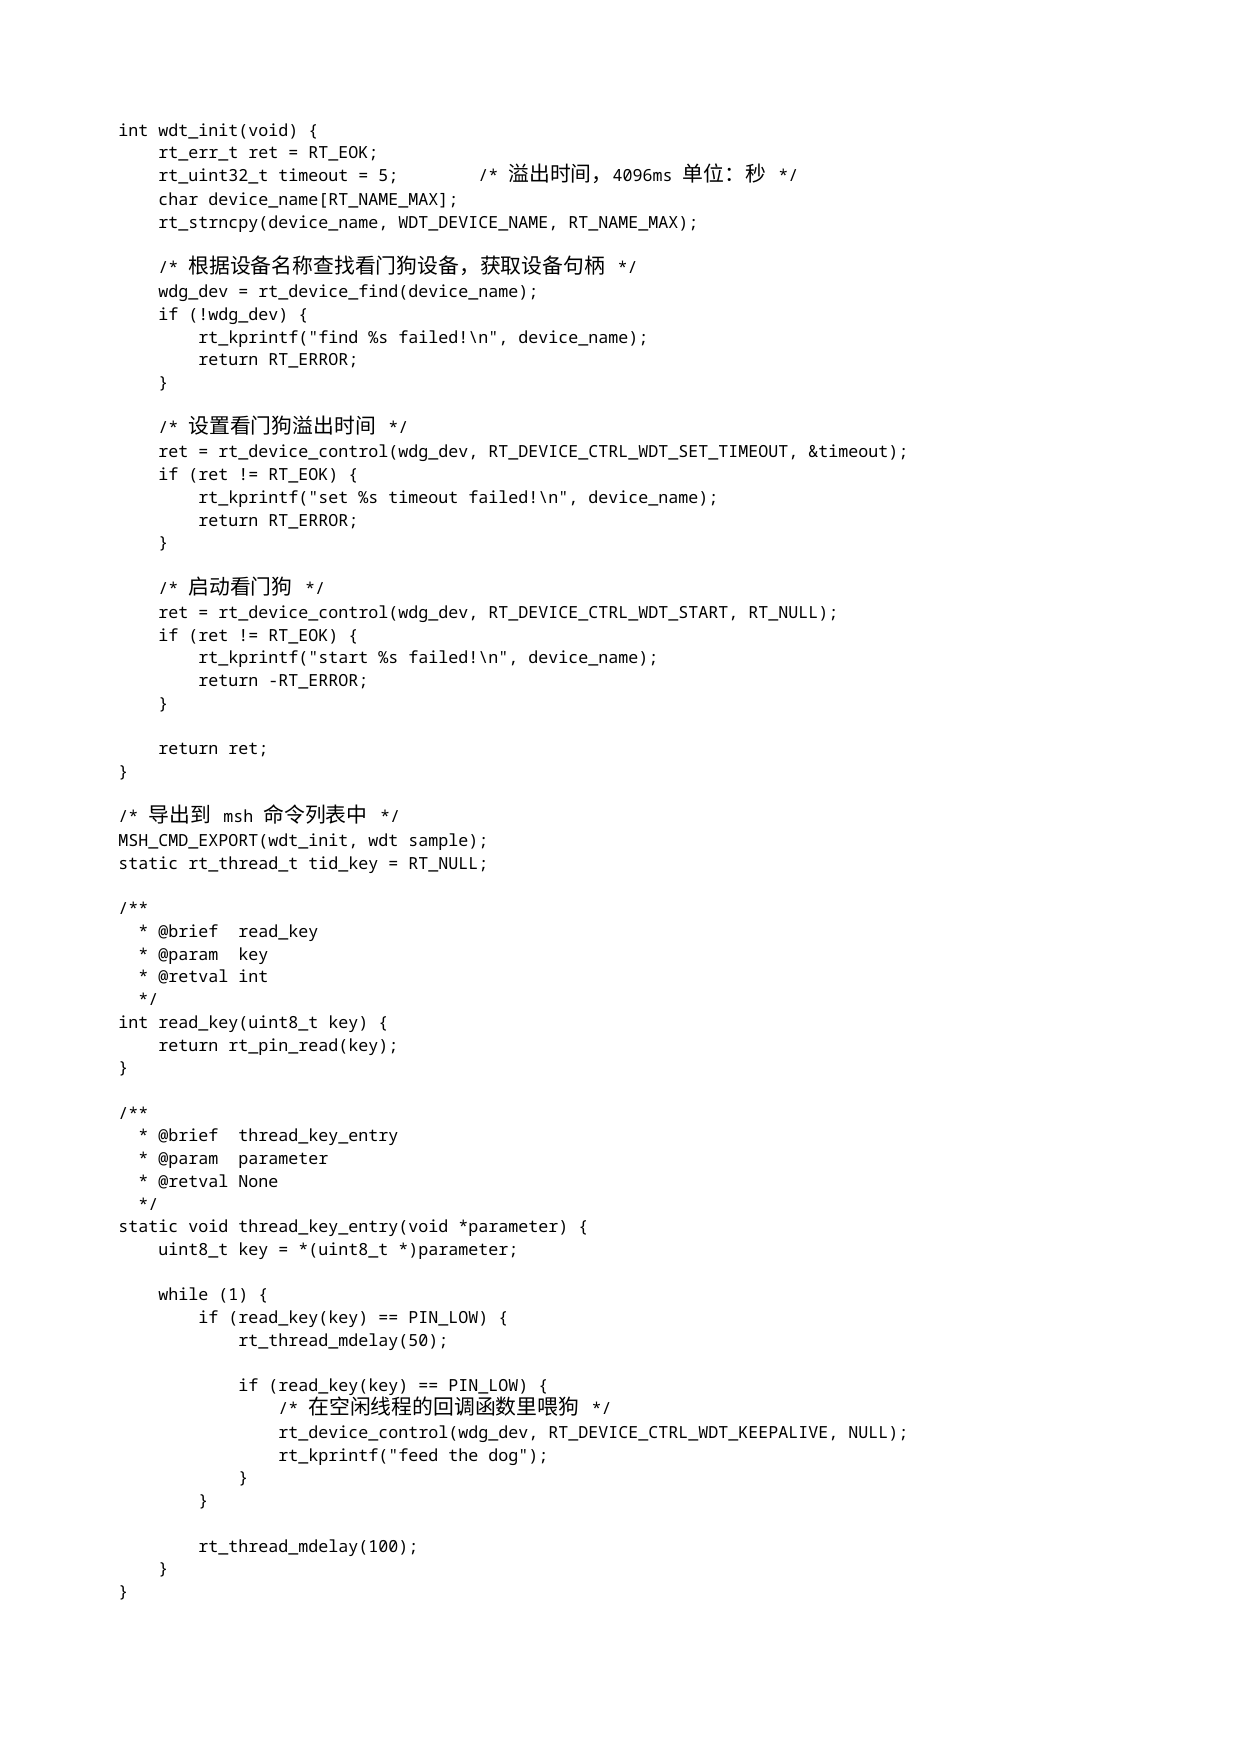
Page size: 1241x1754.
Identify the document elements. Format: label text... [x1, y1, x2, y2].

text rt_kprintf("find %s failed!\n", device_name); [118, 325, 1122, 348]
text * @brief thread_key_entry [118, 1124, 1122, 1147]
text } [118, 759, 1122, 782]
text rt_thread_mdelay(100); [118, 1534, 1122, 1557]
text if (read_key(key) == PIN_LOW) { [118, 1306, 1122, 1328]
text rt_err_t ret = RT_EOK; [118, 141, 1122, 163]
text } [118, 1466, 1122, 1489]
text uint8_t key = *(uint8_t *)parameter; [118, 1238, 1122, 1260]
text } [118, 691, 1122, 714]
text if (read_key(key) == PIN_LOW) { [118, 1374, 1122, 1397]
text rt_uint32_t timeout = 5; /* 溢出时间，4096ms 单位：秒 */ [118, 163, 1122, 188]
text static void thread_key_entry(void *parameter) { [118, 1215, 1122, 1238]
text return rt_pin_read(key); [118, 1033, 1122, 1056]
text char device_name[RT_NAME_MAX]; [118, 188, 1122, 210]
text wdg_dev = rt_device_find(device_name); [118, 280, 1122, 302]
text int read_key(uint8_t key) { [118, 1011, 1122, 1033]
text * @param parameter [118, 1147, 1122, 1169]
text /* 启动看门狗 */ [118, 576, 1122, 600]
text /* 在空闲线程的回调函数里喂狗 */ [118, 1397, 1122, 1421]
text ret = rt_device_control(wdg_dev, RT_DEVICE_CTRL_WDT_SET_TIMEOUT, &timeout); [118, 440, 1122, 463]
text /* 导出到 msh 命令列表中 */ [118, 805, 1122, 829]
text * @retval int [118, 965, 1122, 988]
text if (ret != RT_EOK) { [118, 463, 1122, 486]
text ret = rt_device_control(wdg_dev, RT_DEVICE_CTRL_WDT_START, RT_NULL); [118, 600, 1122, 623]
text MSH_CMD_EXPORT(wdt_init, wdt sample); [118, 829, 1122, 852]
text /** [118, 1101, 1122, 1124]
text /* 设置看门狗溢出时间 */ [118, 416, 1122, 440]
text } [118, 1557, 1122, 1579]
text int wdt_init(void) { [118, 118, 1122, 141]
text */ [118, 988, 1122, 1011]
text while (1) { [118, 1283, 1122, 1306]
text */ [118, 1192, 1122, 1215]
text return RT_ERROR; [118, 508, 1122, 531]
text * @param key [118, 942, 1122, 965]
text rt_strncpy(device_name, WDT_DEVICE_NAME, RT_NAME_MAX); [118, 210, 1122, 233]
text if (!wdg_dev) { [118, 302, 1122, 325]
text /* 根据设备名称查找看门狗设备，获取设备句柄 */ [118, 256, 1122, 280]
text rt_kprintf("set %s timeout failed!\n", device_name); [118, 486, 1122, 508]
text } [118, 1579, 1122, 1602]
text rt_device_control(wdg_dev, RT_DEVICE_CTRL_WDT_KEEPALIVE, NULL); [118, 1421, 1122, 1443]
text } [118, 1056, 1122, 1079]
text } [118, 1489, 1122, 1511]
text } [118, 531, 1122, 554]
text if (ret != RT_EOK) { [118, 623, 1122, 646]
text static rt_thread_t tid_key = RT_NULL; [118, 852, 1122, 874]
text /** [118, 897, 1122, 920]
text * @retval None [118, 1169, 1122, 1192]
text return ret; [118, 737, 1122, 759]
text return -RT_ERROR; [118, 668, 1122, 691]
text rt_kprintf("start %s failed!\n", device_name); [118, 646, 1122, 668]
text } [118, 371, 1122, 393]
text return RT_ERROR; [118, 348, 1122, 371]
text rt_kprintf("feed the dog"); [118, 1443, 1122, 1466]
text * @brief read_key [118, 920, 1122, 942]
text rt_thread_mdelay(50); [118, 1328, 1122, 1351]
